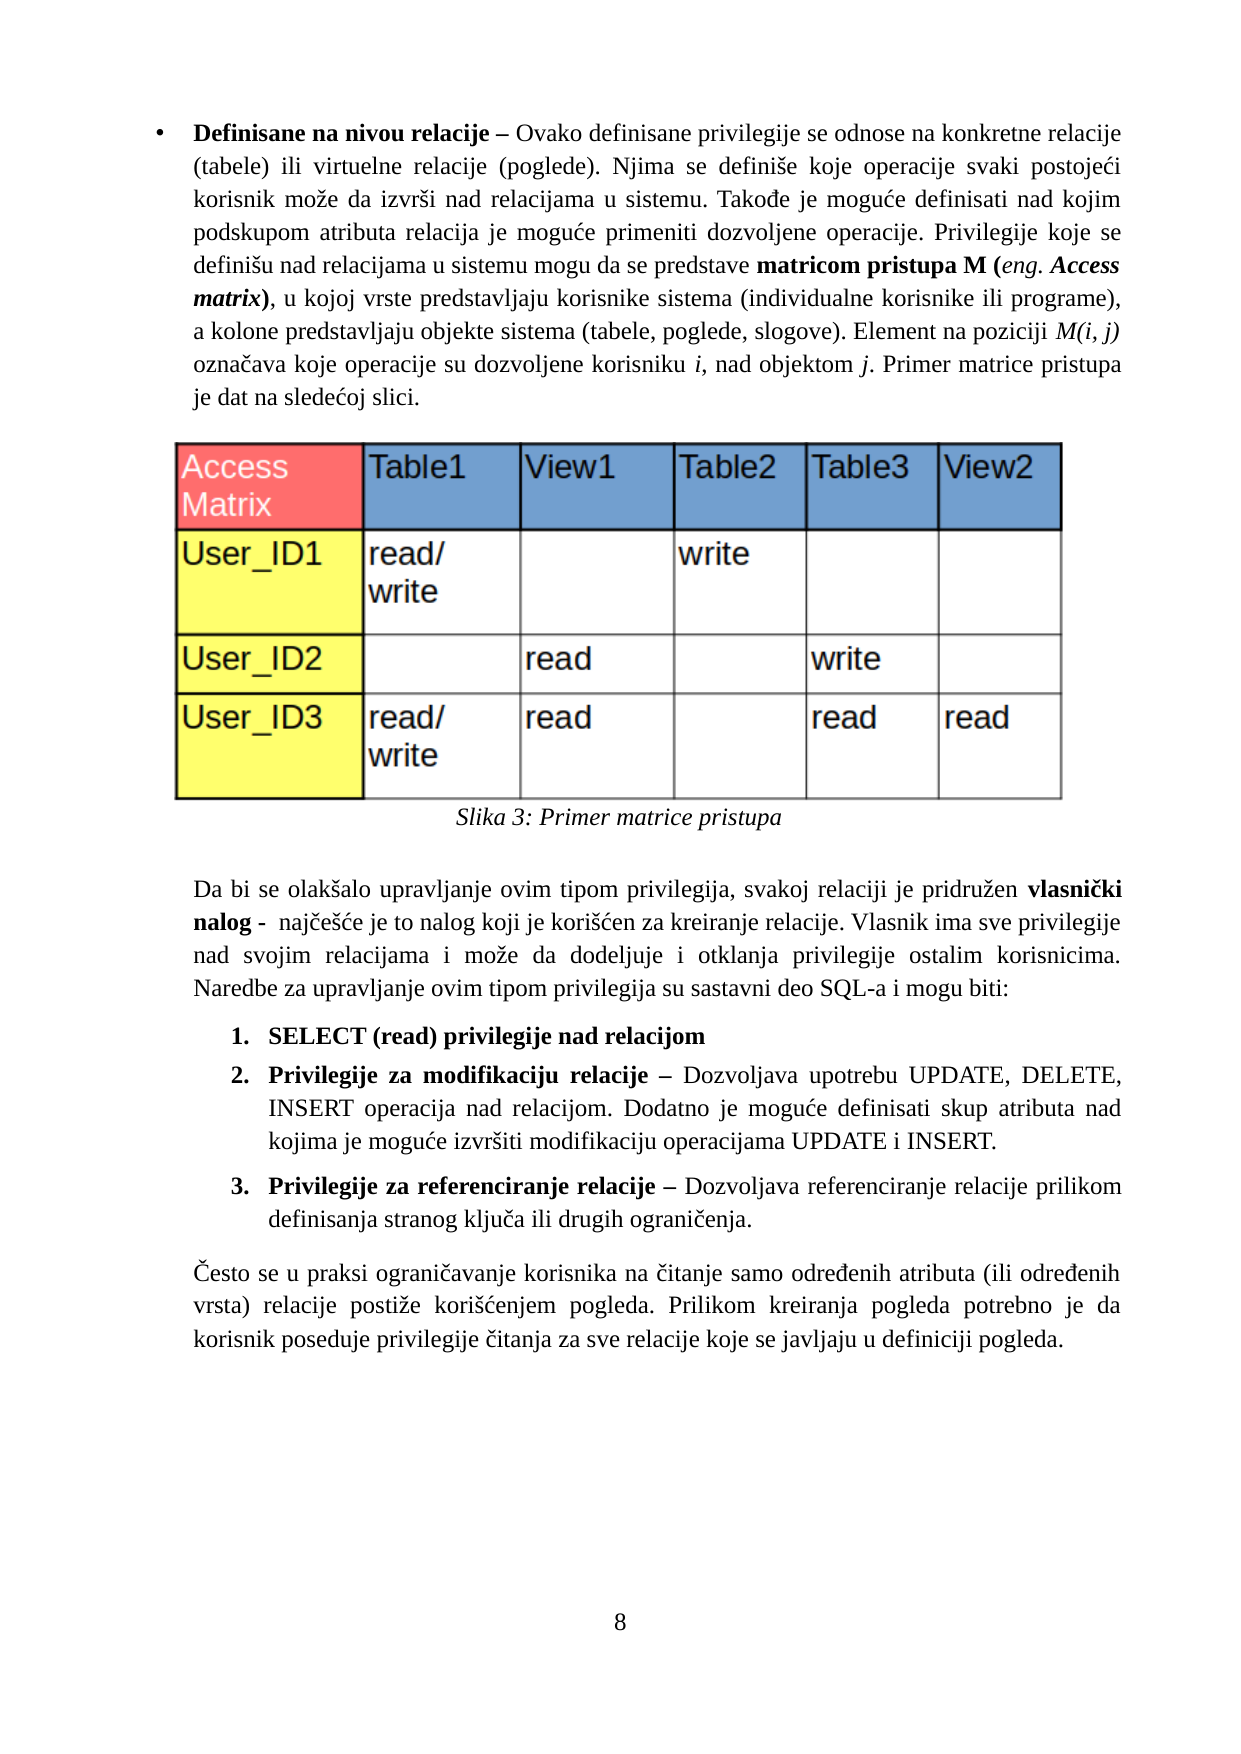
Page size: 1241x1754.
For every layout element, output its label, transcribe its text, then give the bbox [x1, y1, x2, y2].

list Definisane na nivou relacije – Ovako definisane privilegije se odnose na konkretne relacije (tabele) ili virtuelne relacije (poglede). Njima se definiše koje operacije svaki postojeći korisnik može da izvrši nad relacijama u sistemu. Takođe je moguće definisati nad kojim podskupom atributa relacija je moguće primeniti dozvoljene operacije. Privilegije koje se definišu nad relacijama u sistemu mogu da se predstave matricom pristupa M (eng. Access matrix), u kojoj vrste predstavljaju korisnike sistema (individualne korisnike ili programe), a kolone predstavljaju objekte sistema (tabele, poglede, slogove). Element na poziciji M(i, j) označava koje operacije su dozvoljene korisniku i, nad objektom j. Primer matrice pristupa je dat na sledećoj slici. [156, 118, 1122, 411]
list Da bi se olakšalo upravljanje ovim tipom privilegija, svakoj relaciji je pridružen vlasnički nalog - najčešće je to nalog koji je korišćen za kreiranje relacije. Vlasnik ima sve privilegije nad svojim relacijama i može da dodeljuje i otklanja privilegije ostalim korisnicima. Naredbe za upravljanje ovim tipom privilegija su sastavni deo SQL-a i mogu biti: [156, 874, 1122, 1002]
picture [173, 442, 1067, 803]
list Privilegije za referenciranje relacije – Dozvoljava referenciranje relacije prilikom definisanja stranog ključa ili drugih ograničenja. [231, 1171, 1122, 1233]
list Privilegije za modifikaciju relacije – Dozvoljava upotrebu UPDATE, DELETE, INSERT operacija nad relacijom. Dodatno je moguće definisati skup atributa nad kojima je moguće izvršiti modifikaciju operacijama UPDATE i INSERT. [231, 1060, 1122, 1155]
text Slika 3: Primer matrice pristupa [173, 803, 1067, 831]
list Često se u praksi ograničavanje korisnika na čitanje samo određenih atributa (ili određenih vrsta) relacije postiže korišćenjem pogleda. Prilikom kreiranja pogleda potrebno je da korisnik poseduje privilegije čitanja za sve relacije koje se javljaju u definiciji pogleda. [156, 1258, 1122, 1352]
list SELECT (read) privilegije nad relacijom [231, 1021, 1122, 1050]
